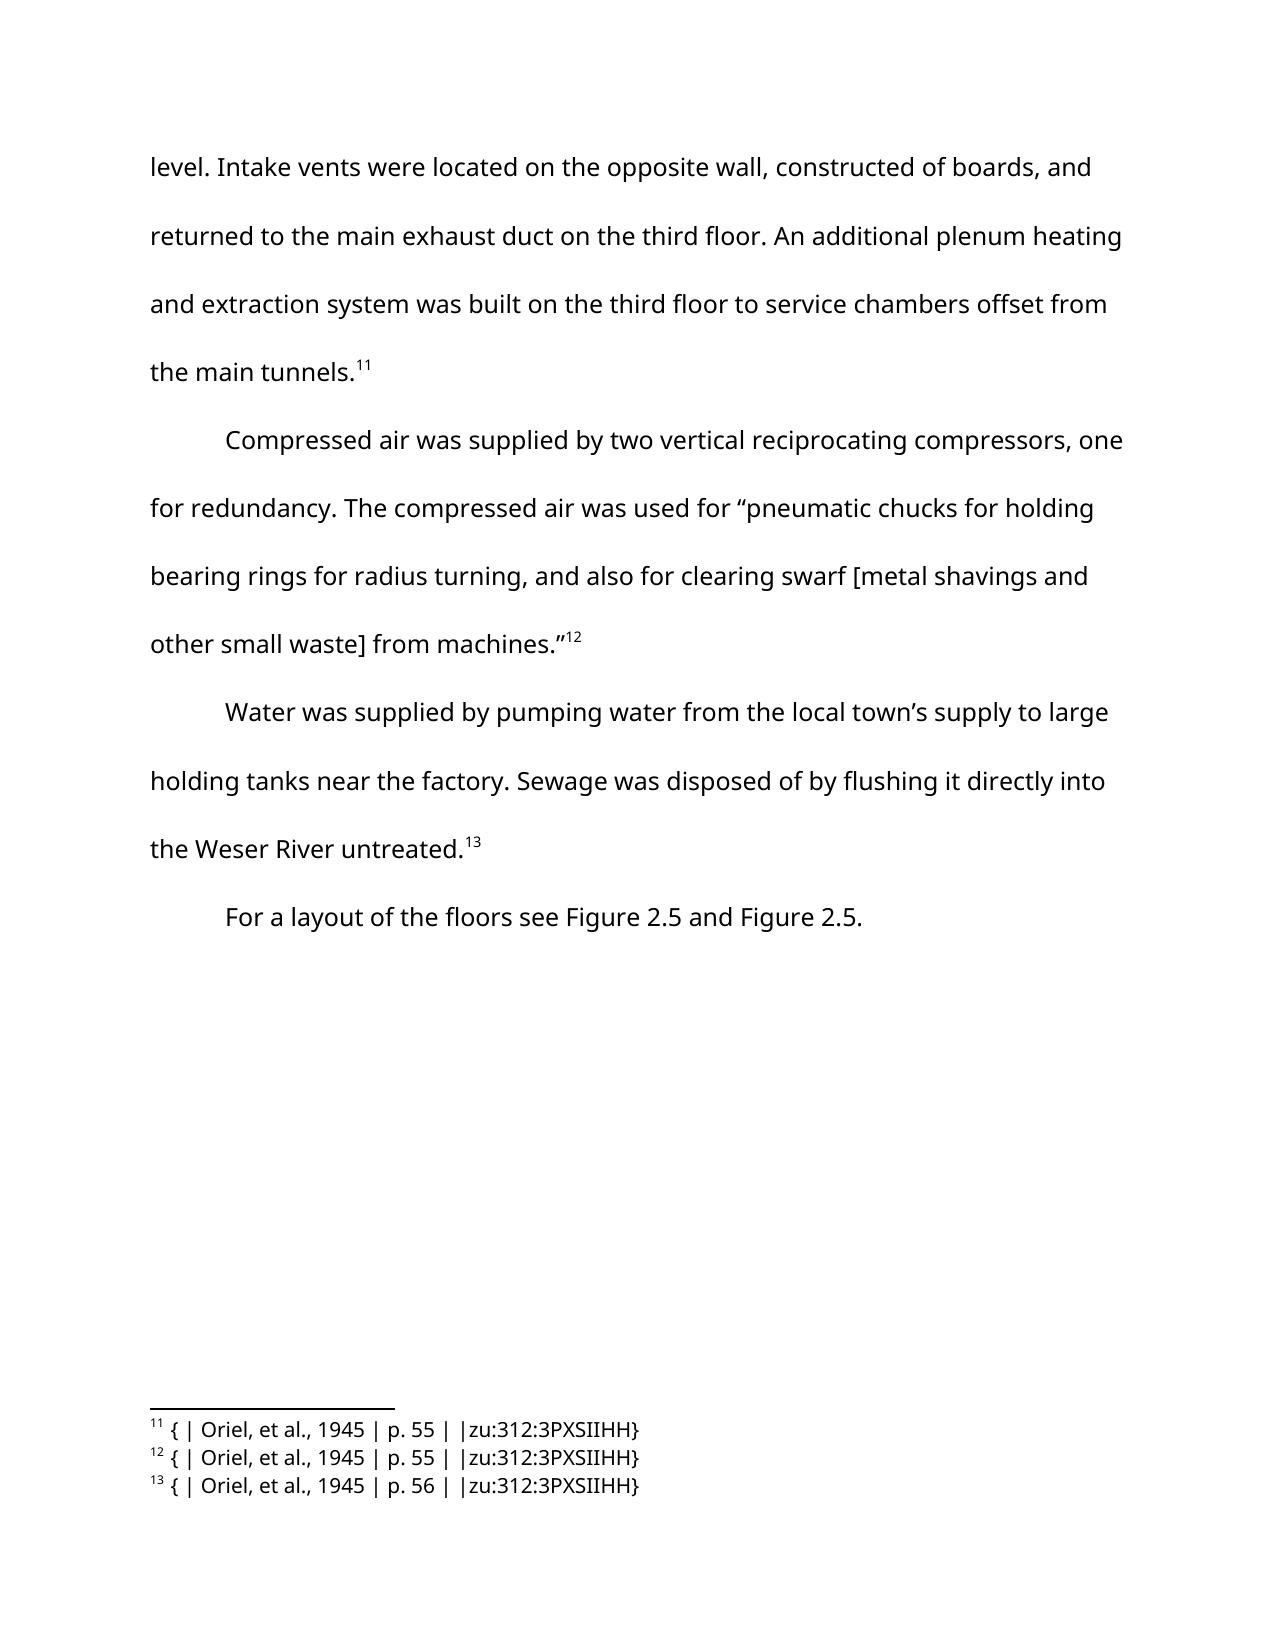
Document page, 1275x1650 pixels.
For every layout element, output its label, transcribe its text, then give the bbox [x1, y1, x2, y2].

text Water was supplied by pumping water from the local town’s supply to large holding tanks near the factory. Sewage was disposed of by flushing it directly into the Weser River untreated. [150, 695, 1125, 865]
text Compressed air was supplied by two vertical reciprocating compressors, one for redundancy. The compressed air was used for “pneumatic chucks for holding bearing rings for radius turning, and also for clearing swarf [metal shavings and other small waste] from machines.” [150, 422, 1125, 661]
text { | Oriel, et al., 1945 | p. 55 | |zu:312:3PXSIIHH} [150, 1443, 1125, 1472]
text level. Intake vents were located on the opposite wall, constructed of boards, and returned to the main exhaust duct on the third floor. An additional plenum heating and extraction system was built on the third floor to service chambers offset from the main tunnels. [150, 150, 1125, 388]
text { | Oriel, et al., 1945 | p. 56 | |zu:312:3PXSIIHH} [150, 1472, 1125, 1500]
text For a layout of the floors see Figure 2.5 and Figure 2.5. [150, 899, 1125, 933]
text { | Oriel, et al., 1945 | p. 55 | |zu:312:3PXSIIHH} [150, 1415, 1125, 1443]
